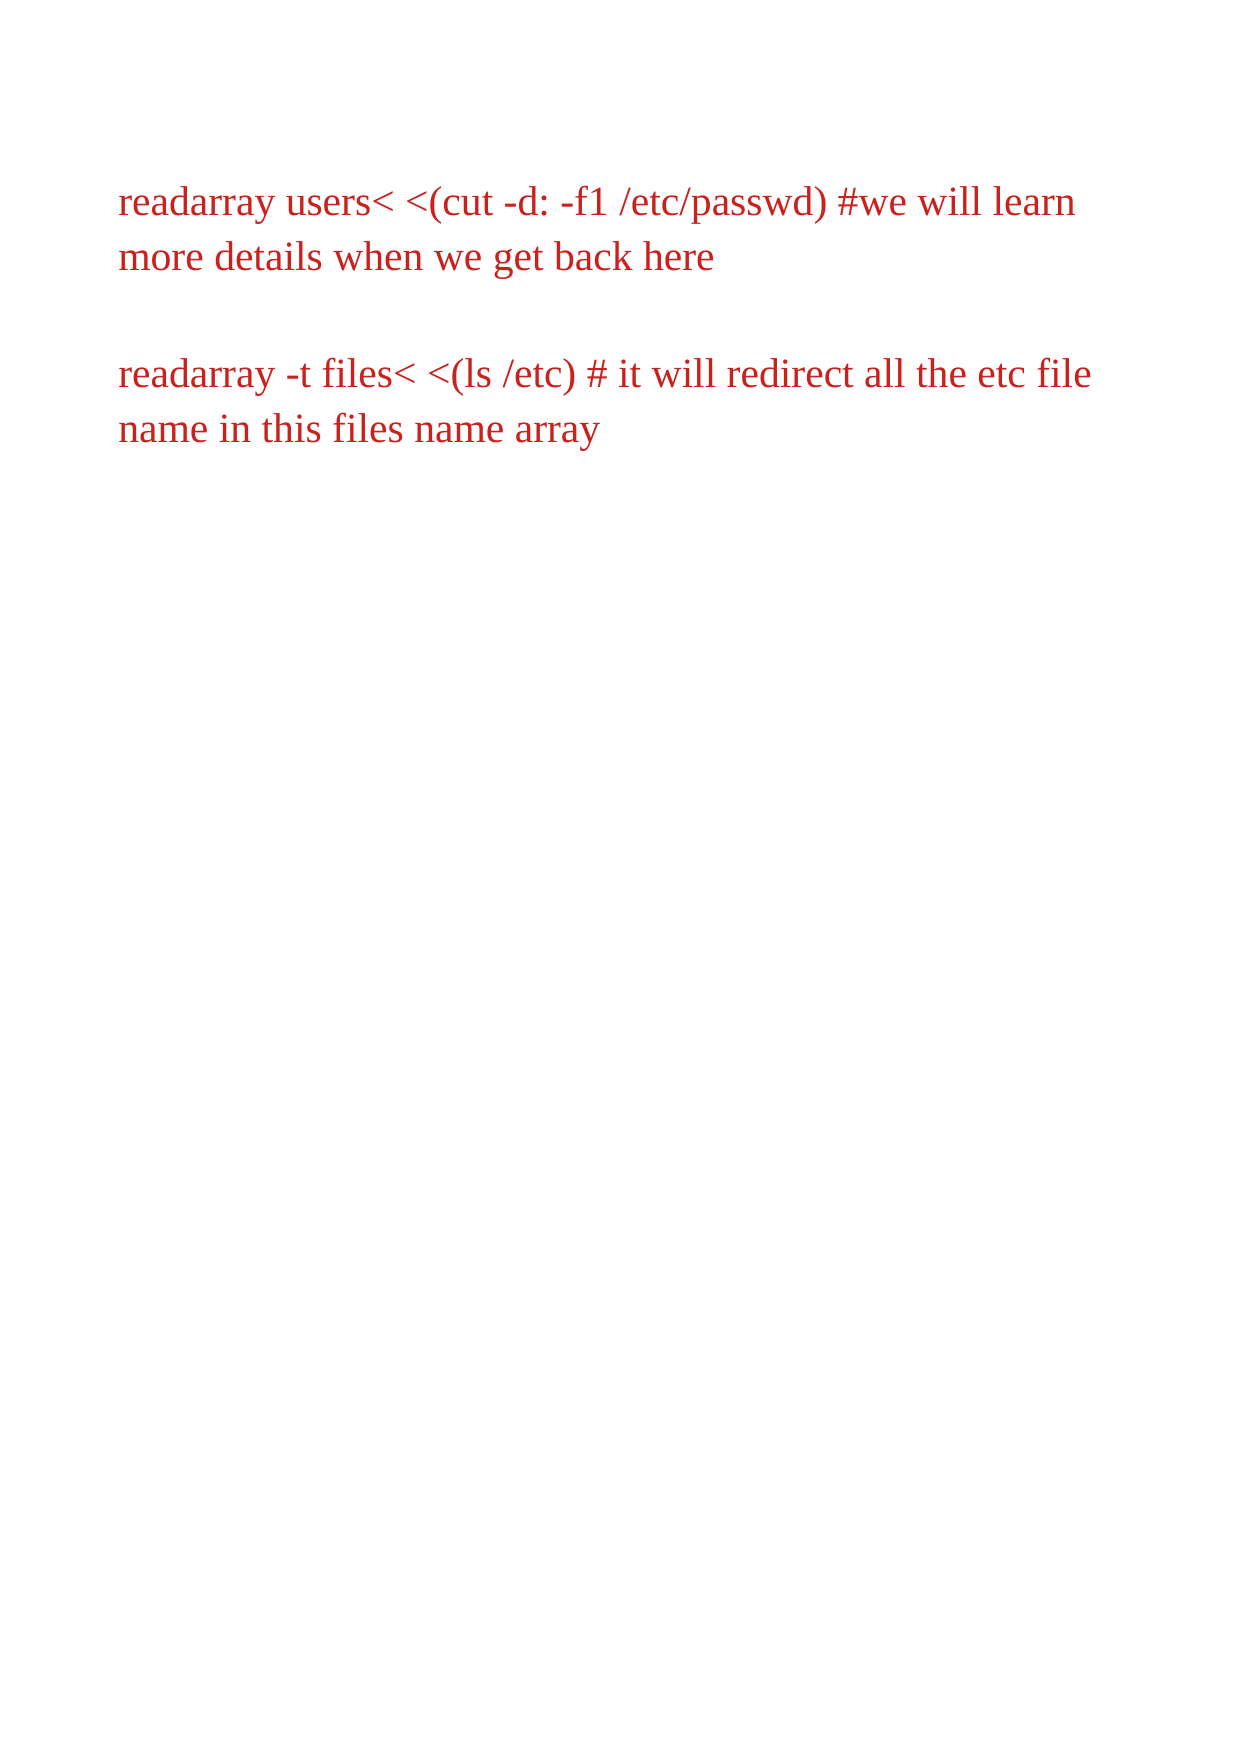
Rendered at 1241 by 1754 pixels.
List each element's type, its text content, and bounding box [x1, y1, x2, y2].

text readarray -t files< <(ls /etc) # it will redirect all the etc file name in this files name array [118, 349, 1122, 452]
text readarray users< <(cut -d: -f1 /etc/passwd) #we will learn more details when we get back here [118, 176, 1122, 279]
